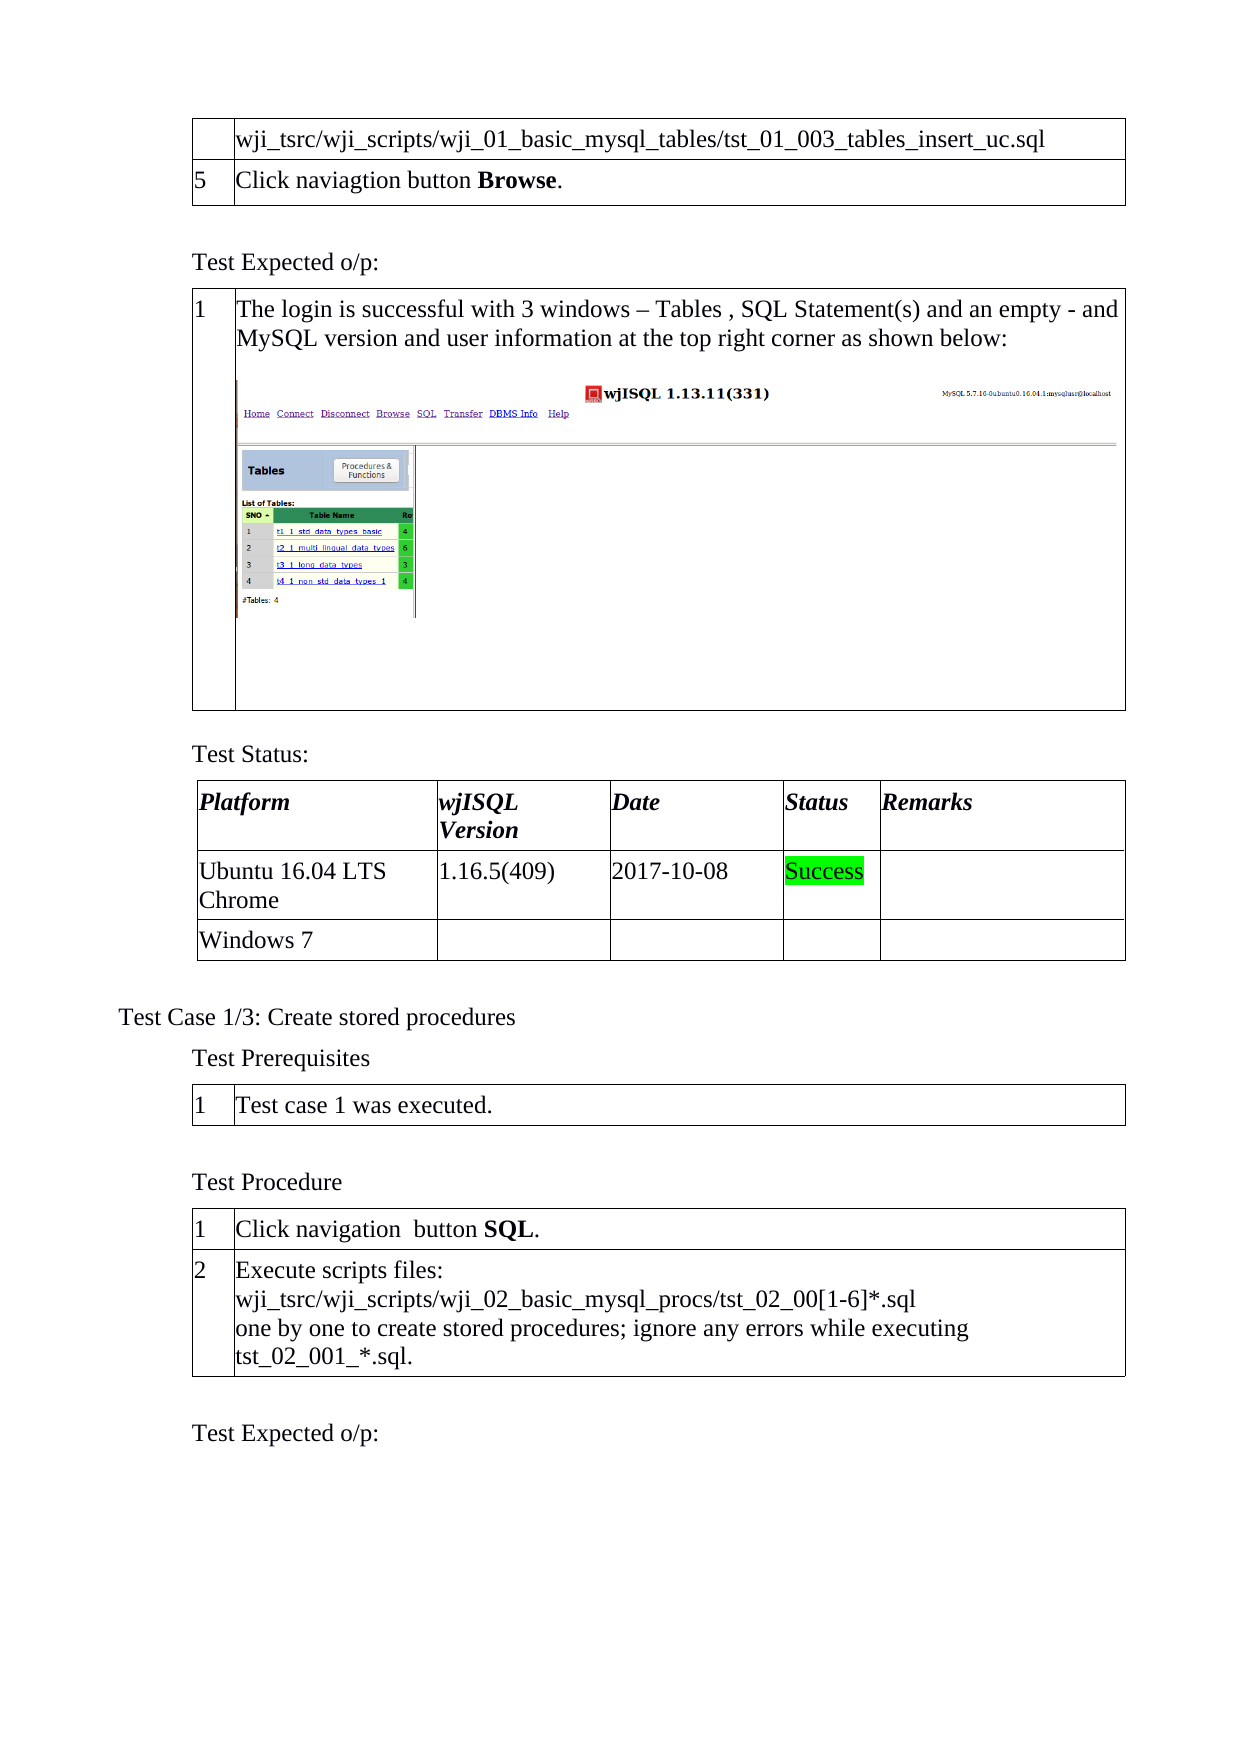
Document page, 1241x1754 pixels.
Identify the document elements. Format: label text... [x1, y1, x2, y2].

table_header Platform [198, 781, 437, 850]
table_header Remarks [881, 781, 1125, 850]
table_cell 1.16.5(409) [438, 851, 610, 919]
table_header 1 [193, 1209, 234, 1249]
table_cell [611, 920, 783, 960]
table_header Click navigation button SQL. [235, 1209, 1125, 1249]
table_cell Execute scripts files: wji_tsrc/wji_scripts/wji_02_basic_mysql_procs/tst_02_00[1-6]*.sql one by one to create stored procedures; ignore any errors while executing tst_02_001_*.sql. [235, 1250, 1125, 1376]
text Test Procedure [118, 1167, 1122, 1196]
table_cell wji_tsrc/wji_scripts/wji_01_basic_mysql_tables/tst_01_003_tables_insert_uc.sql [235, 119, 1125, 159]
table_cell [881, 919, 1125, 960]
table_cell [438, 920, 610, 960]
table_cell 5 [193, 160, 234, 205]
table_cell Windows 7 [198, 920, 437, 960]
table_cell [881, 850, 1125, 919]
table_header Date [611, 781, 783, 850]
text Test Status: [118, 739, 1122, 768]
table_cell Click naviagtion button Browse. [235, 160, 1125, 205]
table_header Status [784, 781, 880, 850]
table_cell Ubuntu 16.04 LTS Chrome [198, 851, 437, 919]
table_header 1 [193, 1085, 234, 1125]
text Test Expected o/p: [118, 1418, 1122, 1446]
text Test Prerequisites [118, 1043, 1122, 1072]
text Test Case 1/3: Create stored procedures [118, 1002, 1122, 1031]
text Test Expected o/p: [118, 247, 1122, 276]
table_cell 2017-10-08 [611, 851, 783, 919]
table_cell Success [784, 851, 880, 919]
table_header 1 [193, 289, 235, 710]
table_cell [193, 119, 234, 159]
table_header Test case 1 was executed. [235, 1085, 1125, 1125]
table_header wjISQL Version [438, 781, 610, 850]
picture [236, 380, 1117, 618]
table_cell 2 [193, 1250, 234, 1376]
table_header The login is successful with 3 windows – Tables , SQL Statement(s) and an empty - and MySQL version and user information at the top right corner as shown below: [236, 289, 1125, 710]
table_cell [784, 920, 880, 960]
